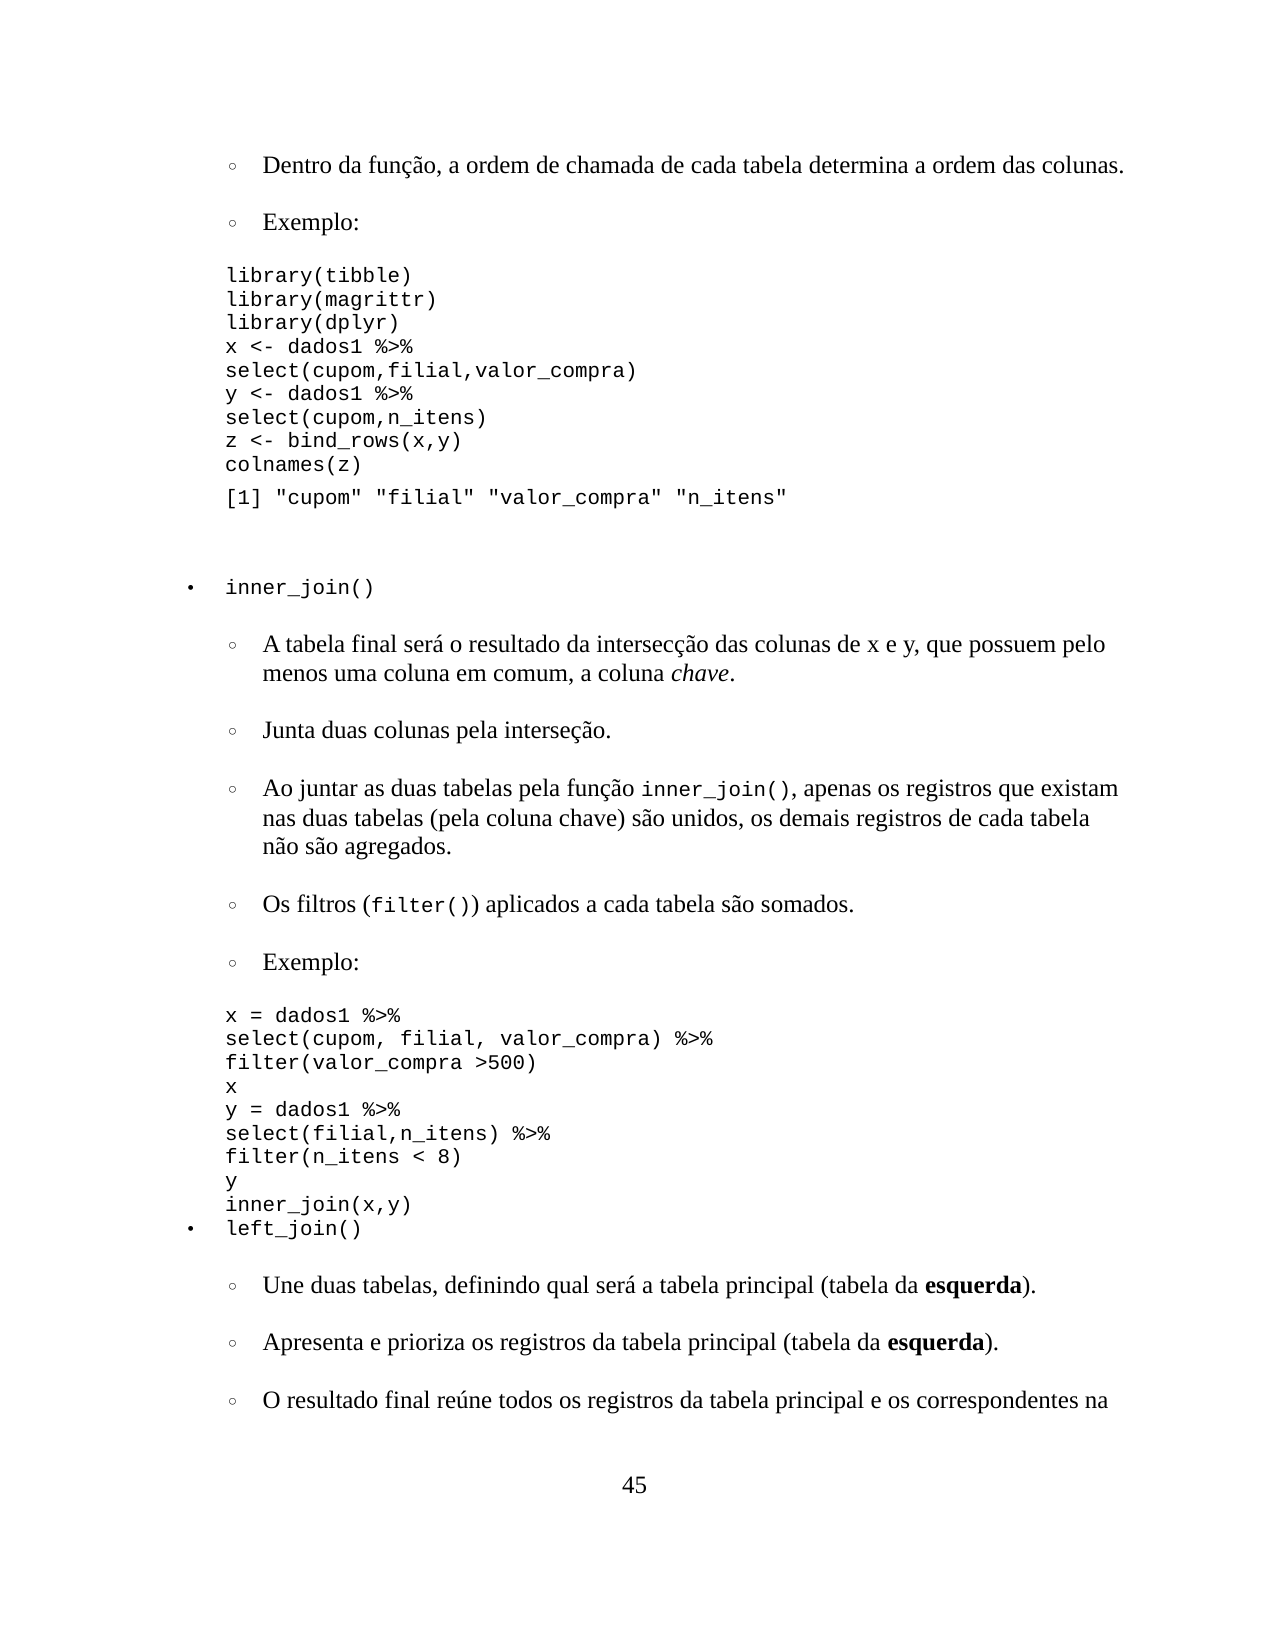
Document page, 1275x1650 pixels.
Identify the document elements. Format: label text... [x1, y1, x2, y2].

list x = dados1 %>% [187, 1005, 1125, 1028]
list [1] "cupom" "filial" "valor_compra" "n_itens" [187, 487, 1125, 539]
list x [187, 1076, 1125, 1099]
list filter(valor_compra >500) [187, 1052, 1125, 1076]
list Une duas tabelas, definindo qual será a tabela principal (tabela da esquerda). [225, 1270, 1125, 1327]
list inner_join() [187, 577, 1125, 629]
list select(cupom,n_itens) [187, 407, 1125, 431]
list y <- dados1 %>% [187, 383, 1125, 407]
list library(magrittr) [187, 289, 1125, 312]
list O resultado final reúne todos os registros da tabela principal e os correspondentes na [225, 1385, 1125, 1414]
list x <- dados1 %>% [187, 336, 1125, 359]
list Exemplo: [225, 947, 1125, 1005]
list y [187, 1170, 1125, 1194]
list y = dados1 %>% [187, 1099, 1125, 1123]
list select(filial,n_itens) %>% [187, 1123, 1125, 1147]
list Junta duas colunas pela interseção. [225, 716, 1125, 773]
list inner_join(x,y) [187, 1194, 1125, 1217]
list Apresenta e prioriza os registros da tabela principal (tabela da esquerda). [225, 1327, 1125, 1385]
list left_join() [187, 1217, 1125, 1270]
list colnames(z) [187, 454, 1125, 478]
list Os filtros (filter()) aplicados a cada tabela são somados. [225, 889, 1125, 947]
list library(tibble) [187, 265, 1125, 289]
list Ao juntar as duas tabelas pela função inner_join(), apenas os registros que existam nas duas tabelas (pela coluna chave) são unidos, os demais registros de cada tabela não são agregados. [225, 773, 1125, 889]
list select(cupom, filial, valor_compra) %>% [187, 1028, 1125, 1052]
list z <- bind_rows(x,y) [187, 431, 1125, 454]
list filter(n_itens < 8) [187, 1147, 1125, 1170]
list Dentro da função, a ordem de chamada de cada tabela determina a ordem das colunas. [225, 150, 1125, 207]
list select(cupom,filial,valor_compra) [187, 359, 1125, 383]
list library(dplyr) [187, 312, 1125, 336]
list A tabela final será o resultado da intersecção das colunas de x e y, que possuem pelo menos uma coluna em comum, a coluna chave. [225, 629, 1125, 716]
list Exemplo: [225, 207, 1125, 265]
